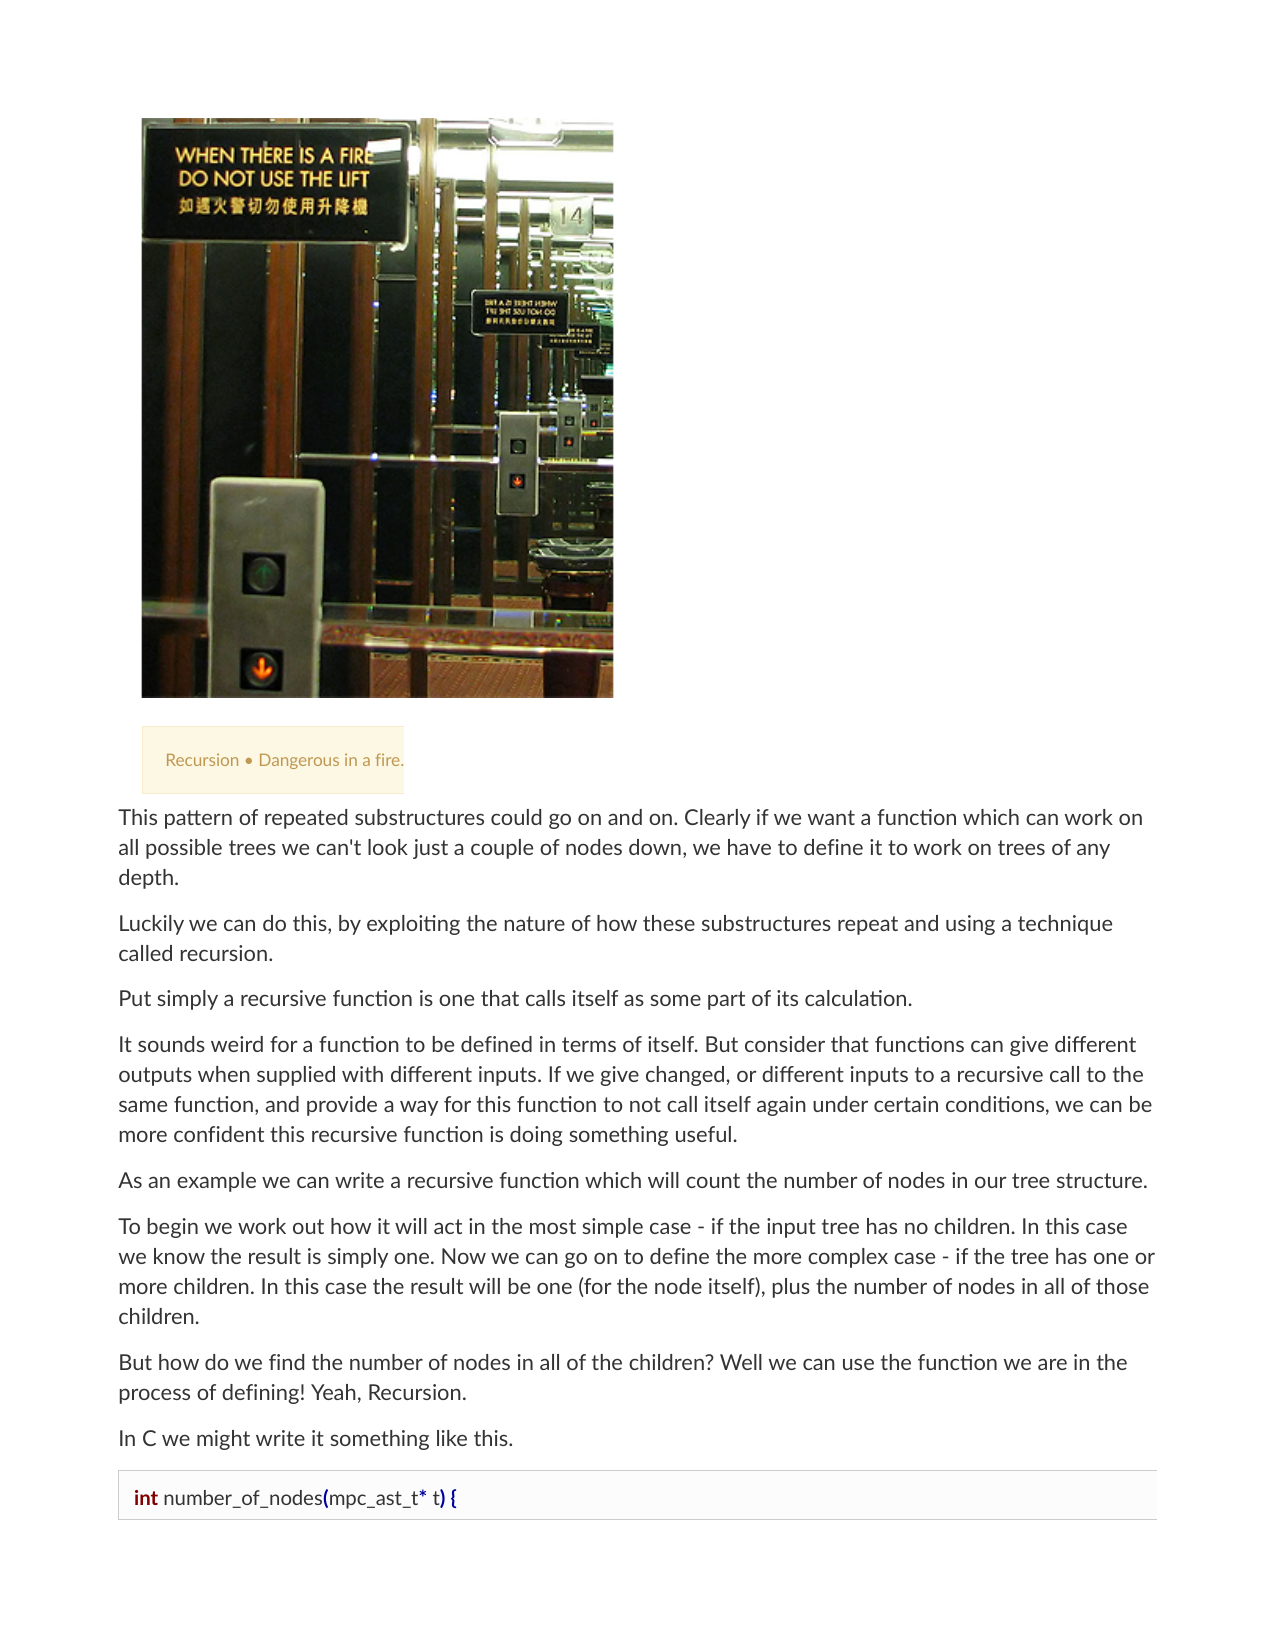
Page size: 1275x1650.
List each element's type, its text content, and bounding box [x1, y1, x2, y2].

text Put simply a recursive function is one that calls itself as some part of its calculation. [118, 985, 1157, 1012]
picture [141, 118, 614, 698]
text Recursion • Dangerous in a fire. [143, 726, 1133, 793]
text As an example we can write a recursive function which will count the number of nodes in our tree structure. [118, 1167, 1157, 1193]
text To begin we work out how it will act in the most simple case - if the input tree has no children. In this case we know the result is simply one. Now we can go on to define the more complex case - if the tree has one or more children. In this case the result will be one (for the node itself), plus the number of nodes in all of those children. [118, 1213, 1157, 1329]
text In C we might write it something like this. [118, 1425, 1157, 1451]
text Luckily we can do this, by exploiting the nature of how these substructures repeat and using a technique called recursion. [118, 909, 1157, 966]
text It sounds weird for a function to be defined in terms of itself. But consider that functions can give different outputs when supplied with different inputs. If we give changed, or different inputs to a recursive call to the same function, and provide a way for this function to not call itself again under certain conditions, we can be more confident this recursive function is doing something useful. [118, 1031, 1157, 1148]
text But how do we find the number of nodes in all of the children? Well we can use the function we are in the process of defining! Yeah, Recursion. [118, 1349, 1157, 1405]
text int number_of_nodes(mpc_ast_t* t) { [119, 1471, 1157, 1519]
text This pattern of repeated substructures could go on and on. Clearly if we want a function which can work on all possible trees we can't look just a couple of nodes down, we have to define it to work on trees of any depth. [118, 803, 1157, 890]
